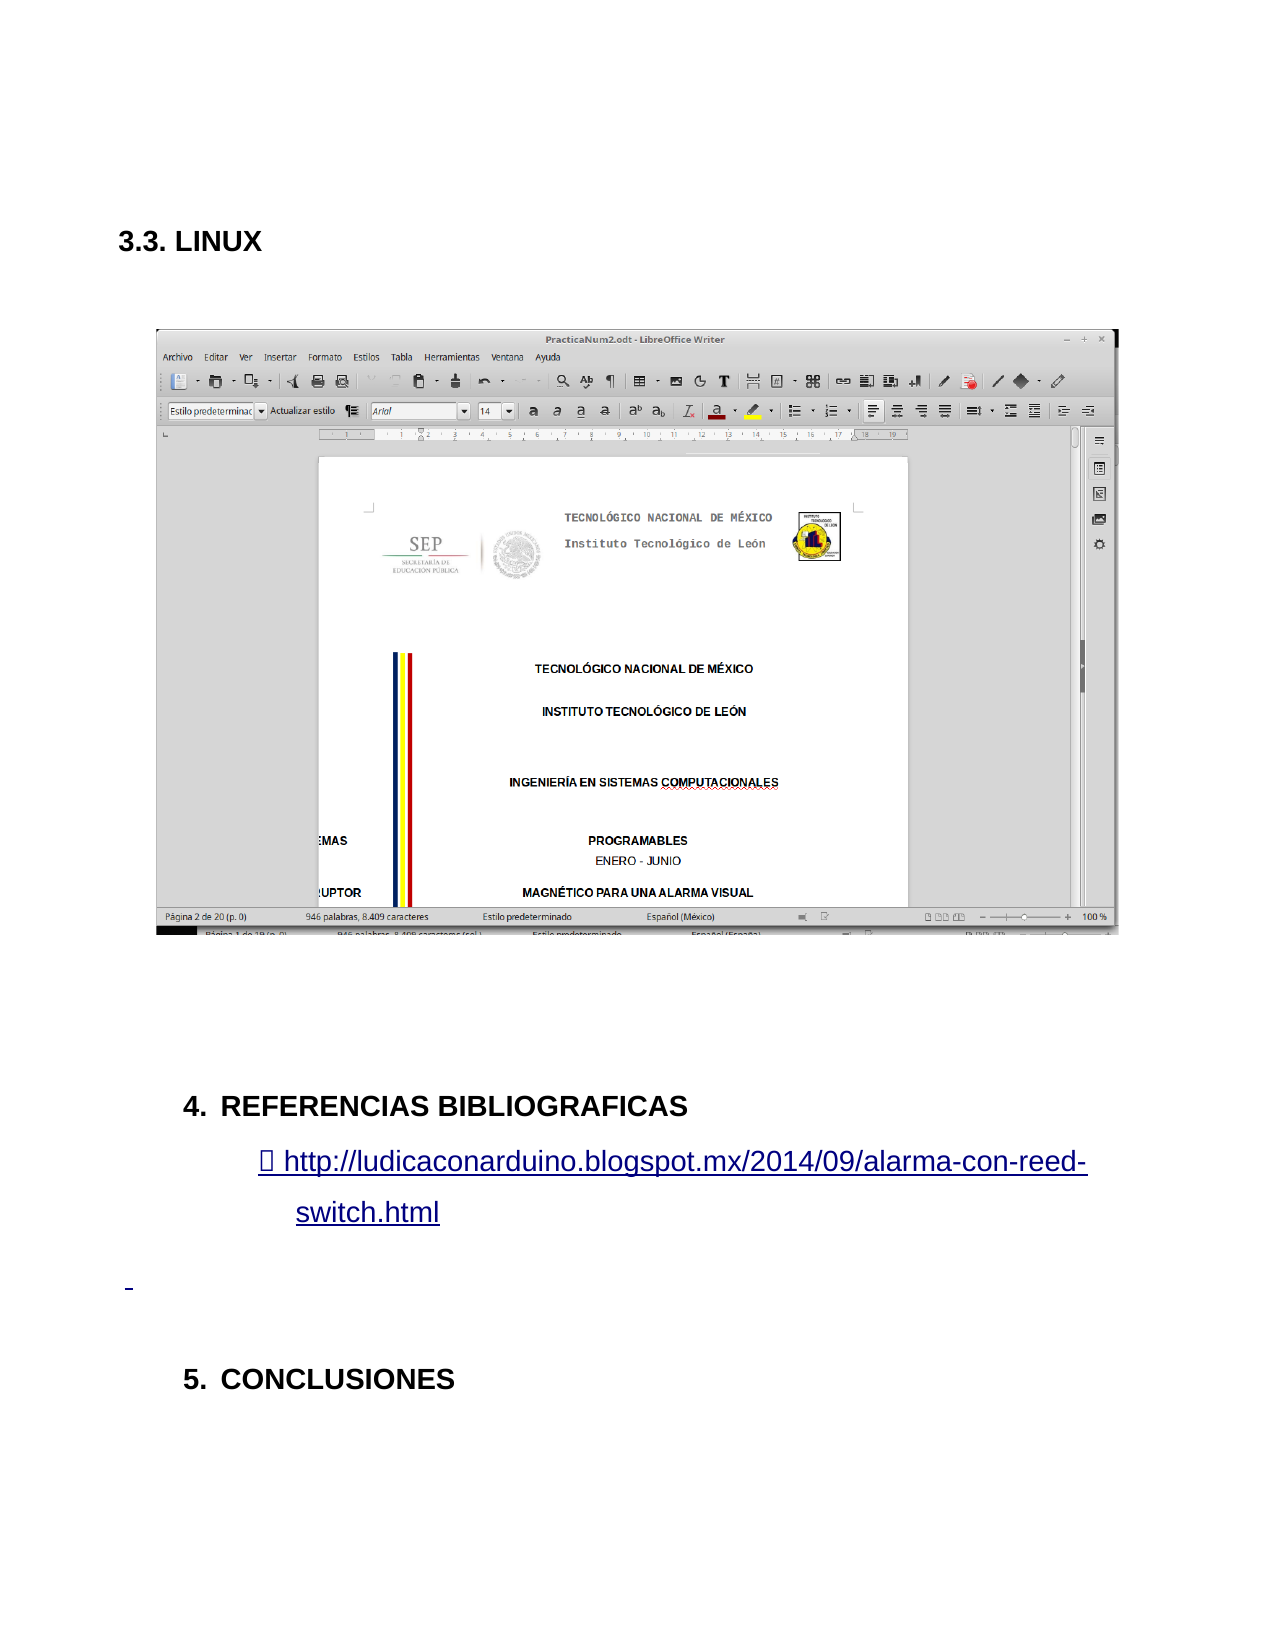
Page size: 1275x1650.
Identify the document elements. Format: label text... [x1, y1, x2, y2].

list CONCLUSIONES [220, 1362, 1158, 1395]
list REFERENCIAS BIBLIOGRAFICAS [183, 1088, 1158, 1122]
text  http://ludicaconarduino.blogspot.mx/2014/09/alarma-con-reed-switch.html [258, 1140, 1157, 1228]
picture [156, 329, 1119, 935]
text 3.3. LINUX [118, 224, 1157, 257]
